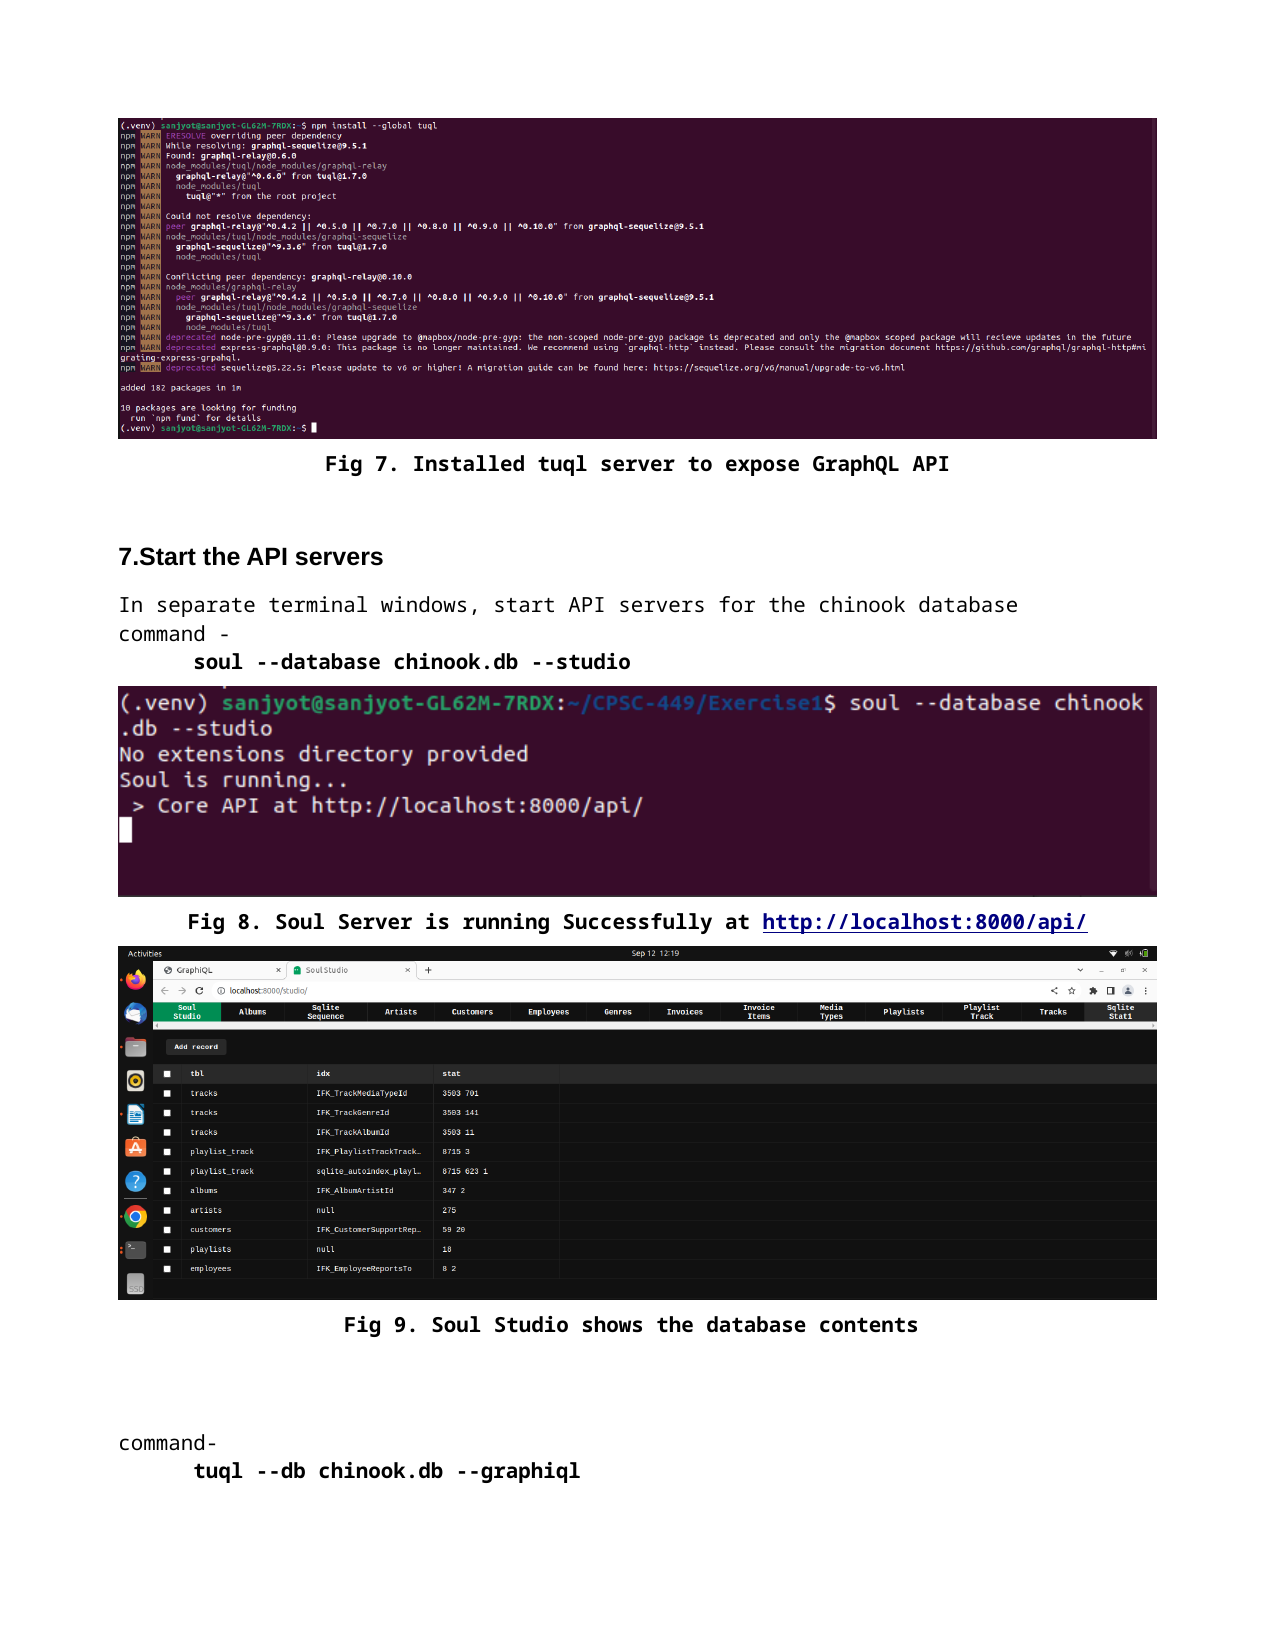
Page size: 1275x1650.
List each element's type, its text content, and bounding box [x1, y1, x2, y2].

text command - [118, 619, 1157, 647]
text soul --database chinook.db --studio [193, 647, 1157, 676]
picture [118, 118, 1157, 439]
text command- [118, 1428, 1157, 1456]
text Fig 9. Soul Studio shows the database contents [118, 1300, 1157, 1417]
subtitle 7.Start the API servers [118, 542, 1157, 571]
picture [118, 946, 1157, 1300]
text Fig 8. Soul Server is running Successfully at http://localhost:8000/api/ [118, 897, 1157, 936]
picture [118, 686, 1157, 897]
text In separate terminal windows, start API servers for the chinook database [118, 590, 1157, 619]
text tuql --db chinook.db --graphiql [193, 1456, 1157, 1485]
text Fig 7. Installed tuql server to expose GraphQL API [118, 439, 1157, 477]
